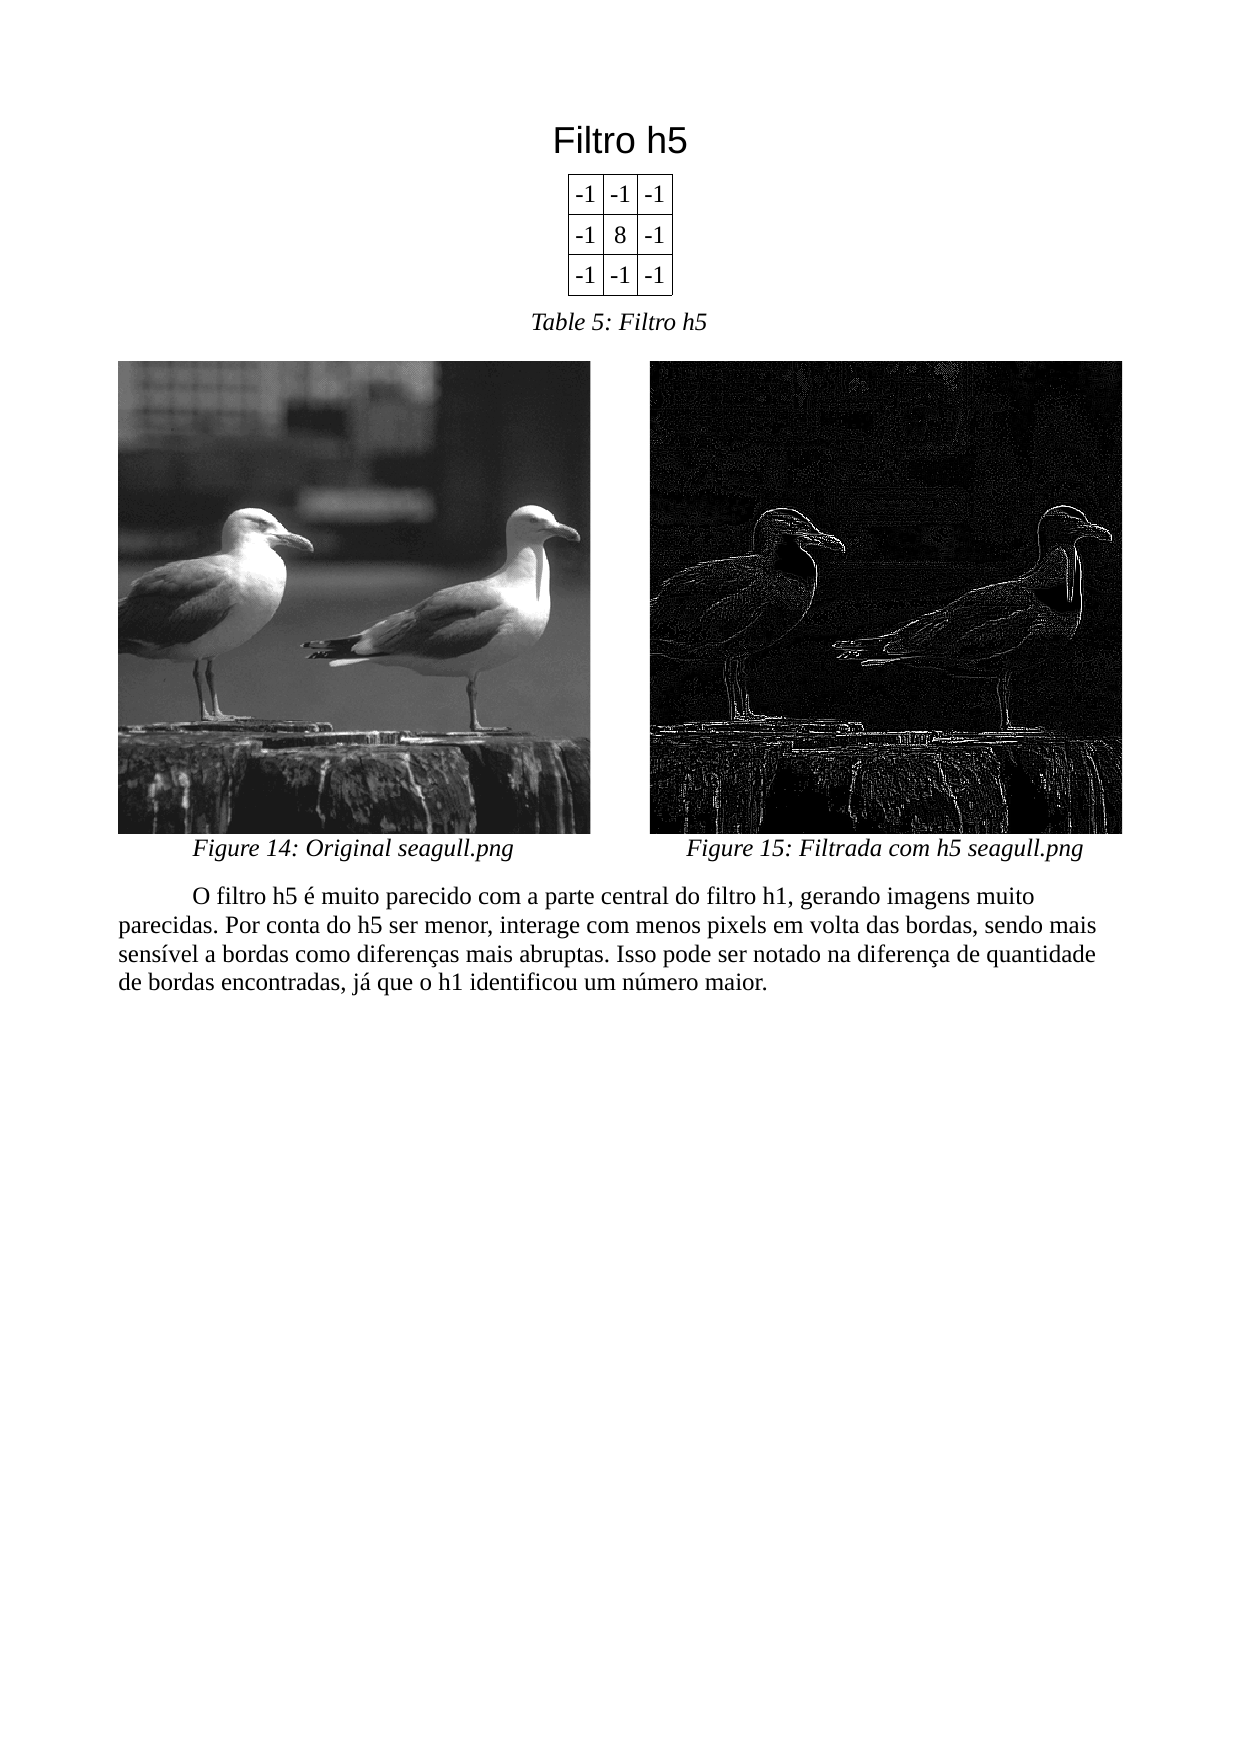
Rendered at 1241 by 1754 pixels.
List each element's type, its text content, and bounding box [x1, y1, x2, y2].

text O filtro h5 é muito parecido com a parte central do filtro h1, gerando imagens muito parecidas. Por conta do h5 ser menor, interage com menos pixels em volta das bordas, sendo mais sensível a bordas como diferenças mais abruptas. Isso pode ser notado na diferença de quantidade de bordas encontradas, já que o h1 identificou um número maior. [118, 881, 1122, 996]
table_header -1 [638, 175, 672, 214]
table_cell 8 [604, 215, 637, 254]
table_cell -1 [604, 255, 637, 295]
table_cell -1 [569, 255, 603, 295]
picture [118, 361, 591, 834]
table_cell -1 [638, 215, 672, 254]
text Table 5: Filtro h5 [118, 307, 1122, 336]
text Figure 14: Original seagull.png [118, 834, 591, 862]
picture [649, 361, 1123, 834]
table_header -1 [569, 175, 603, 214]
text Figure 15: Filtrada com h5 seagull.png [650, 834, 1122, 862]
table_cell -1 [569, 215, 603, 254]
table_header -1 [604, 175, 637, 214]
table_cell -1 [638, 255, 672, 295]
subtitle Filtro h5 [118, 118, 1122, 161]
